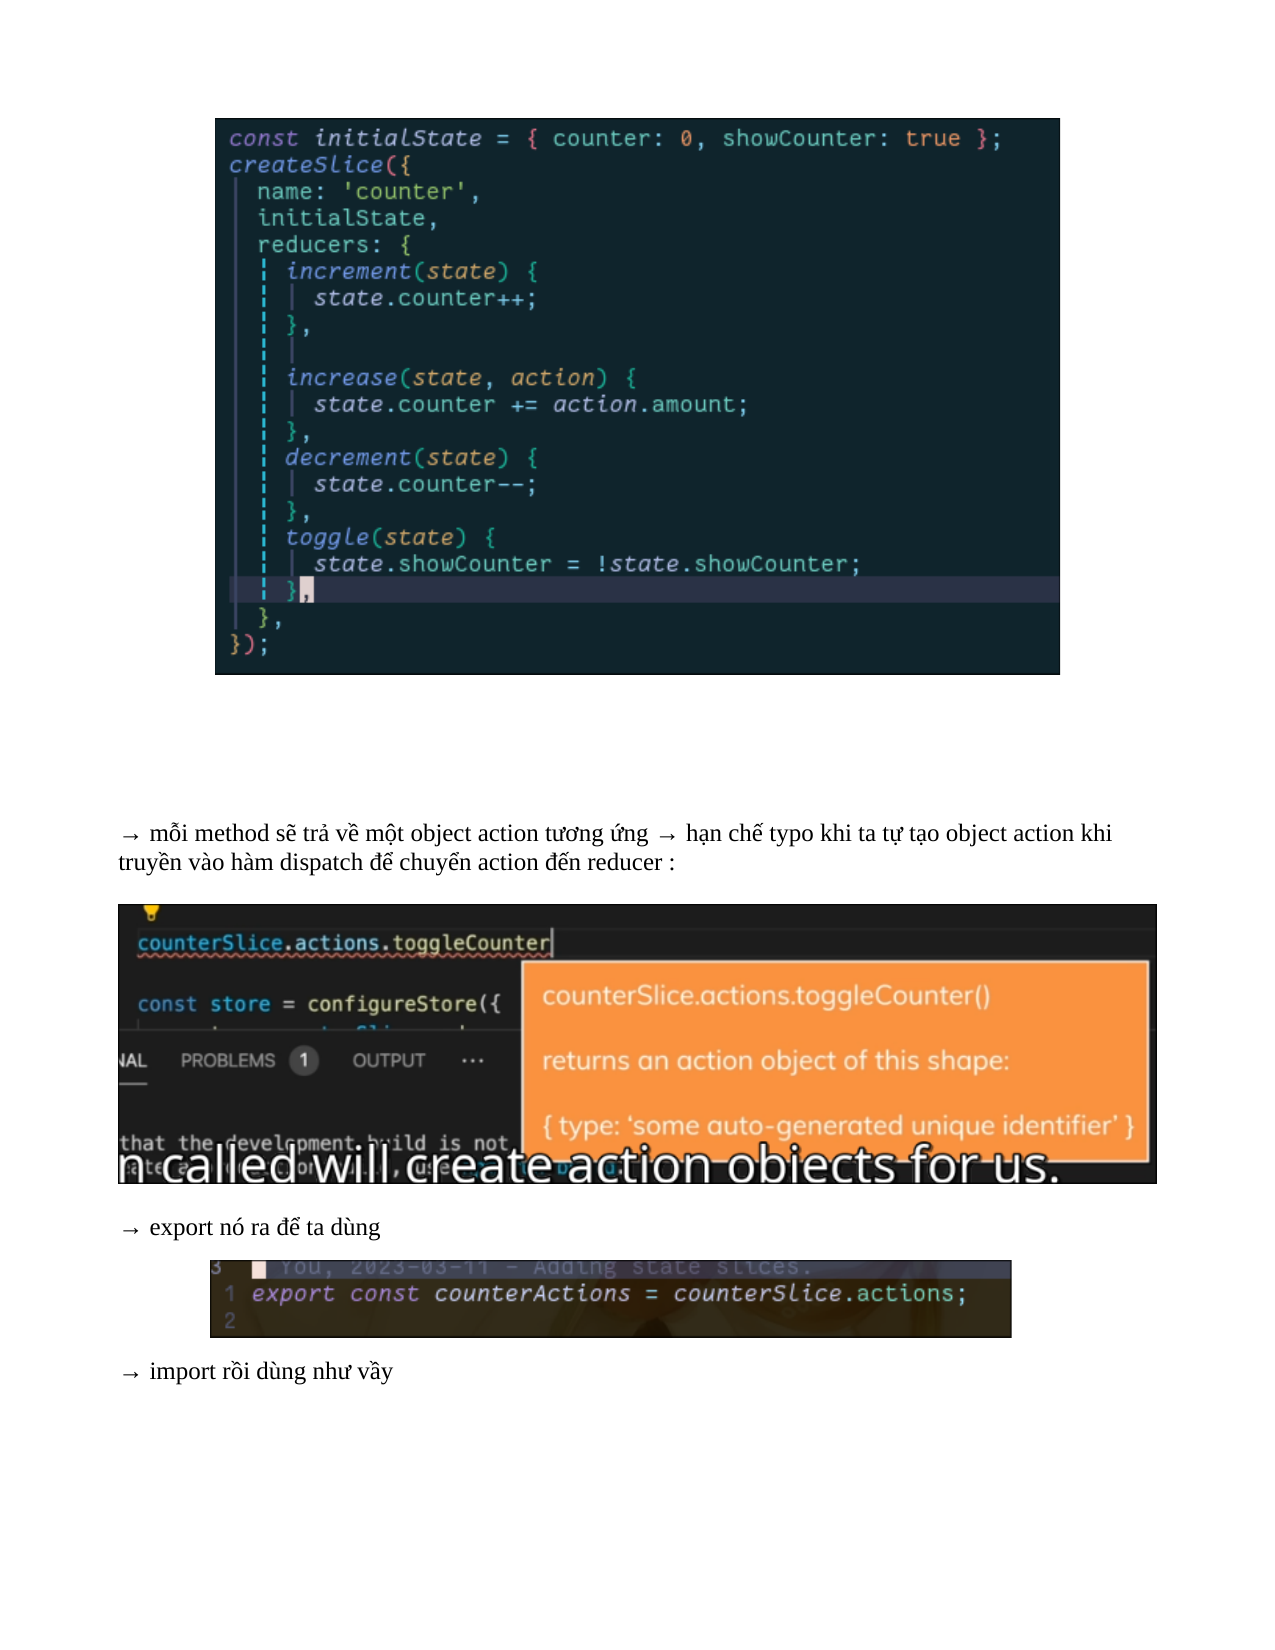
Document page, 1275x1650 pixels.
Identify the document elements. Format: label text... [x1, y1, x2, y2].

text → export nó ra để ta dùng [118, 1212, 1157, 1241]
picture [118, 904, 1157, 1184]
text → import rồi dùng như vầy [118, 1356, 1157, 1385]
picture [215, 118, 1061, 675]
text → mỗi method sẽ trả về một object action tương ứng → hạn chế typo khi ta tự tạo object action khi truyền vào hàm dispatch để chuyển action đến reducer : [118, 818, 1157, 876]
picture [210, 1260, 1012, 1338]
